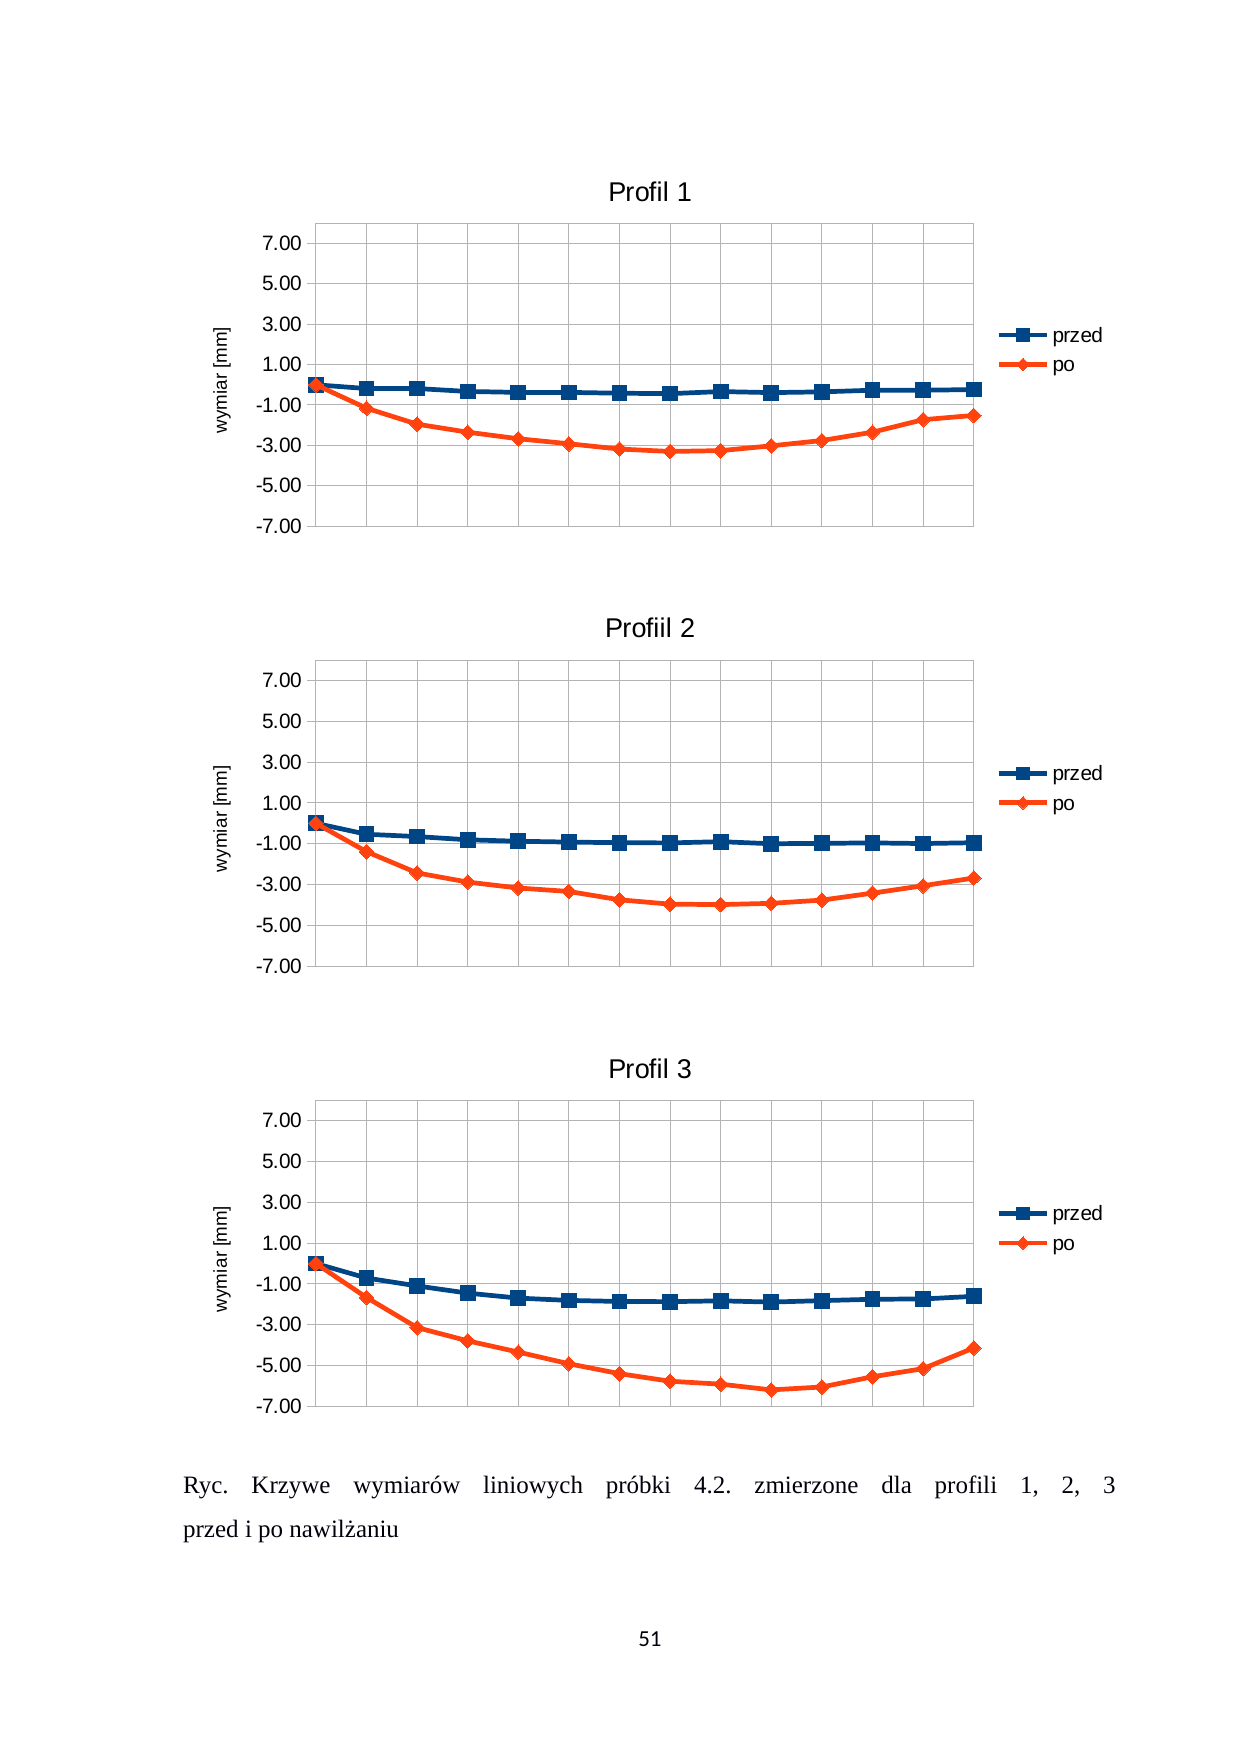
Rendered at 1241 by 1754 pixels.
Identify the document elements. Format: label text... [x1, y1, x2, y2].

table_cell [177, 585, 1122, 590]
table_cell [177, 986, 1122, 1025]
table_cell [177, 1025, 1122, 1030]
table_header [177, 148, 1122, 153]
table_cell Ryc. Krzywe wymiarów liniowych próbki 4.2. zmierzone dla profili 1, 2, 3 przed i po nawilżaniu [177, 1465, 1122, 1569]
table_cell [177, 1427, 1122, 1465]
table_header [177, 546, 1122, 585]
